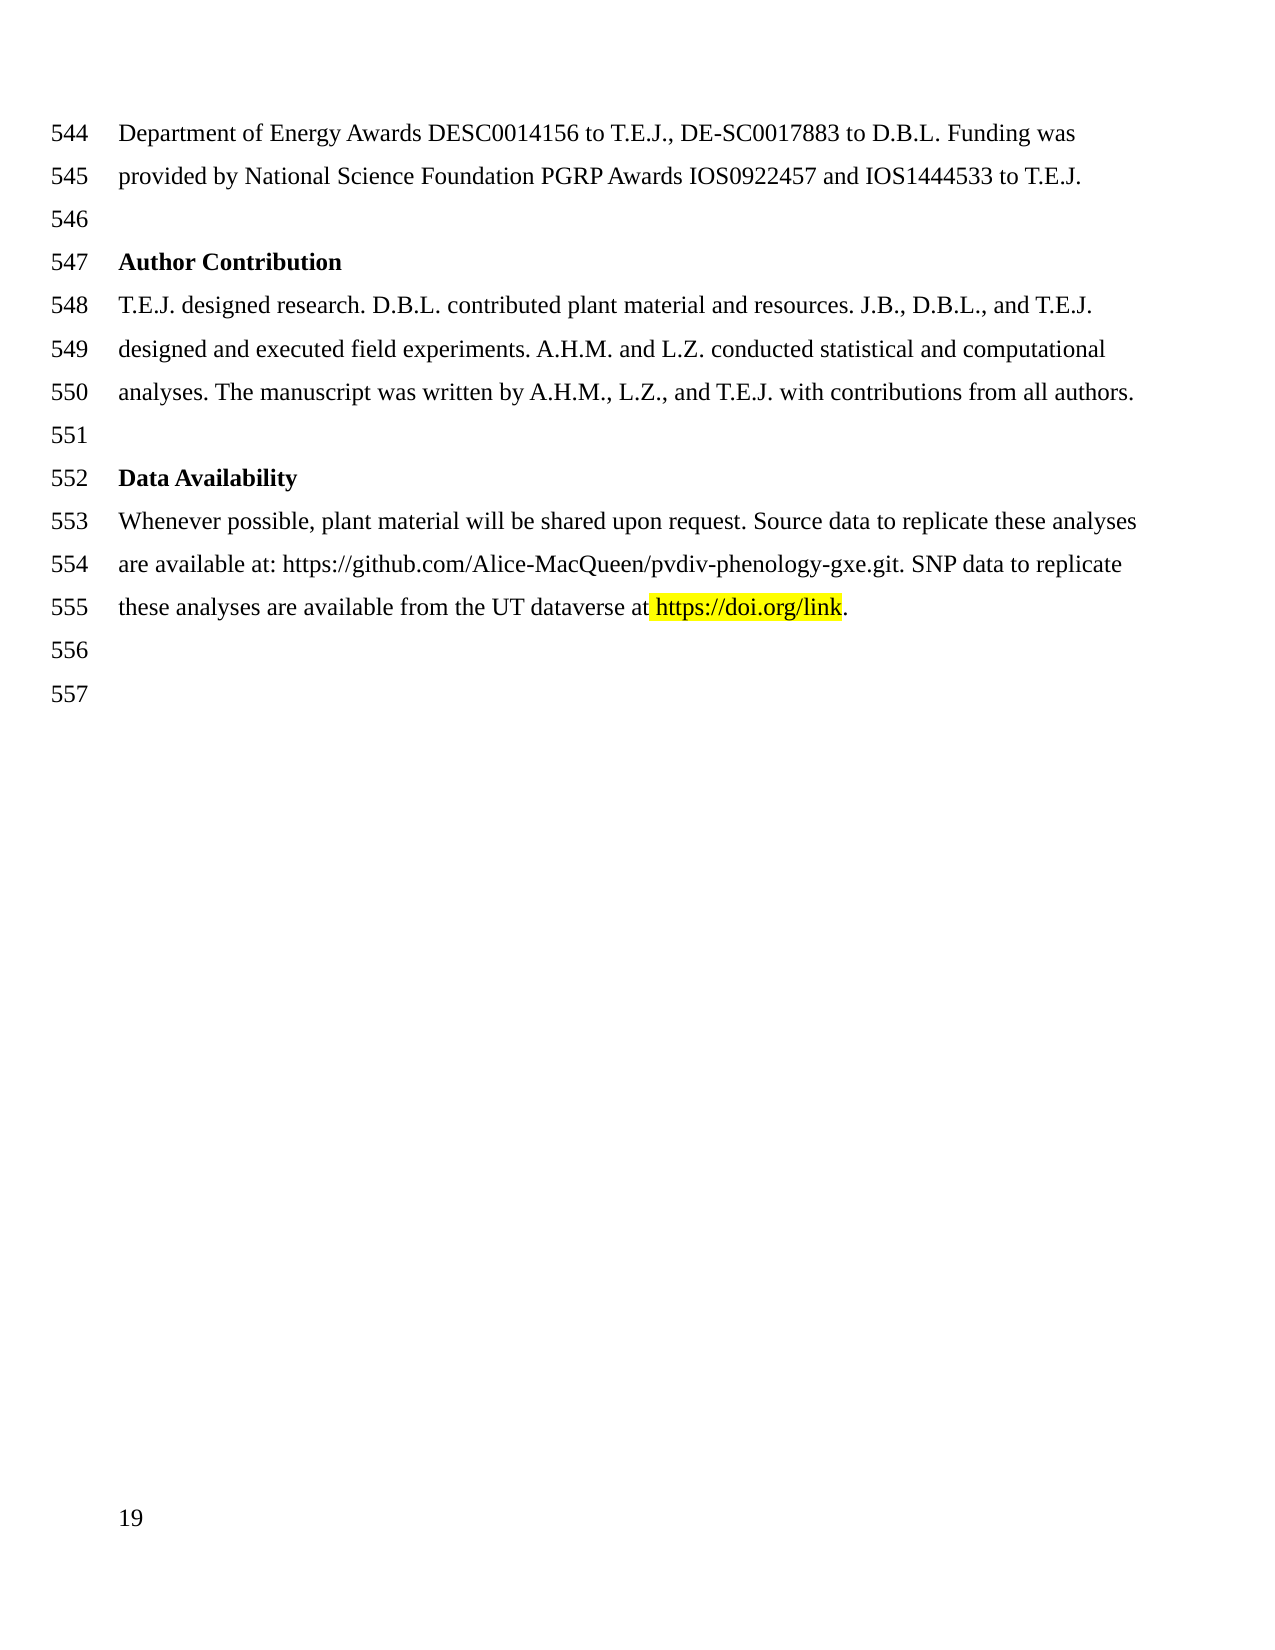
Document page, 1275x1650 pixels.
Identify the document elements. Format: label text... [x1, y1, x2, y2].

text Author Contribution [118, 204, 1157, 276]
text Whenever possible, plant material will be shared upon request. Source data to replicate these analyses are available at: https://github.com/Alice-MacQueen/pvdiv-phenology-gxe.git. SNP data to replicate these analyses are available from the UT dataverse at https://doi.org/link. [118, 506, 1157, 621]
text Data Availability [118, 463, 1157, 492]
text Department of Energy Awards DESC0014156 to T.E.J., DE-SC0017883 to D.B.L. Funding was provided by National Science Foundation PGRP Awards IOS0922457 and IOS1444533 to T.E.J. [118, 118, 1157, 190]
text T.E.J. designed research. D.B.L. contributed plant material and resources. J.B., D.B.L., and T.E.J. designed and executed field experiments. A.H.M. and L.Z. conducted statistical and computational analyses. The manuscript was written by A.H.M., L.Z., and T.E.J. with contributions from all authors. [118, 291, 1157, 406]
